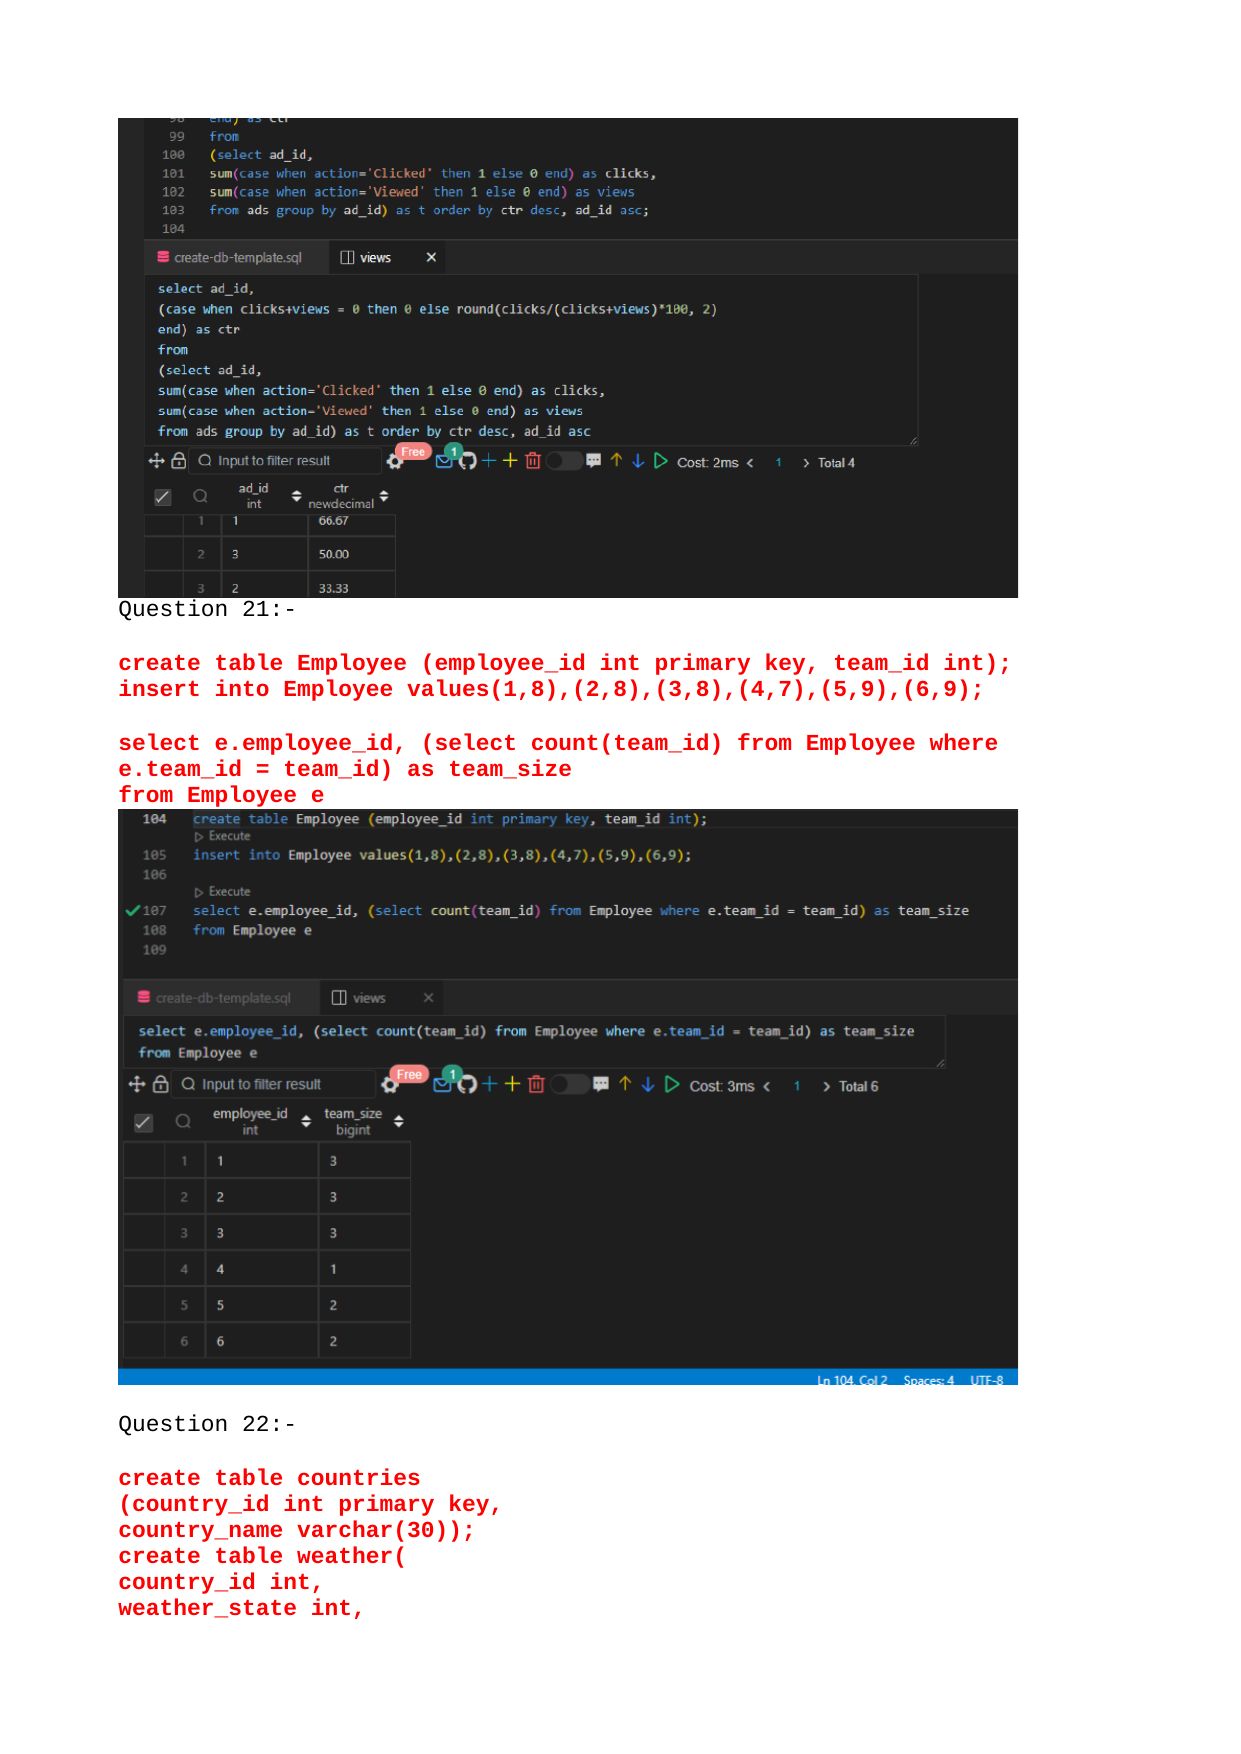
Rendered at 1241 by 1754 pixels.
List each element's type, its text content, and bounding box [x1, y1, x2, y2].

text Question 21:- [118, 598, 1122, 624]
text insert into Employee values(1,8),(2,8),(3,8),(4,7),(5,9),(6,9); [118, 678, 1122, 704]
text create table Employee (employee_id int primary key, team_id int); [118, 652, 1122, 678]
text weather_state int, [118, 1596, 1122, 1622]
text (country_id int primary key, [118, 1492, 1122, 1518]
text from Employee e [118, 783, 1122, 809]
text country_name varchar(30)); [118, 1518, 1122, 1544]
text create table countries [118, 1466, 1122, 1492]
text create table weather( [118, 1544, 1122, 1570]
text Question 22:- [118, 1412, 1122, 1438]
text country_id int, [118, 1570, 1122, 1596]
text select e.employee_id, (select count(team_id) from Employee where e.team_id = team_id) as team_size [118, 732, 1122, 783]
